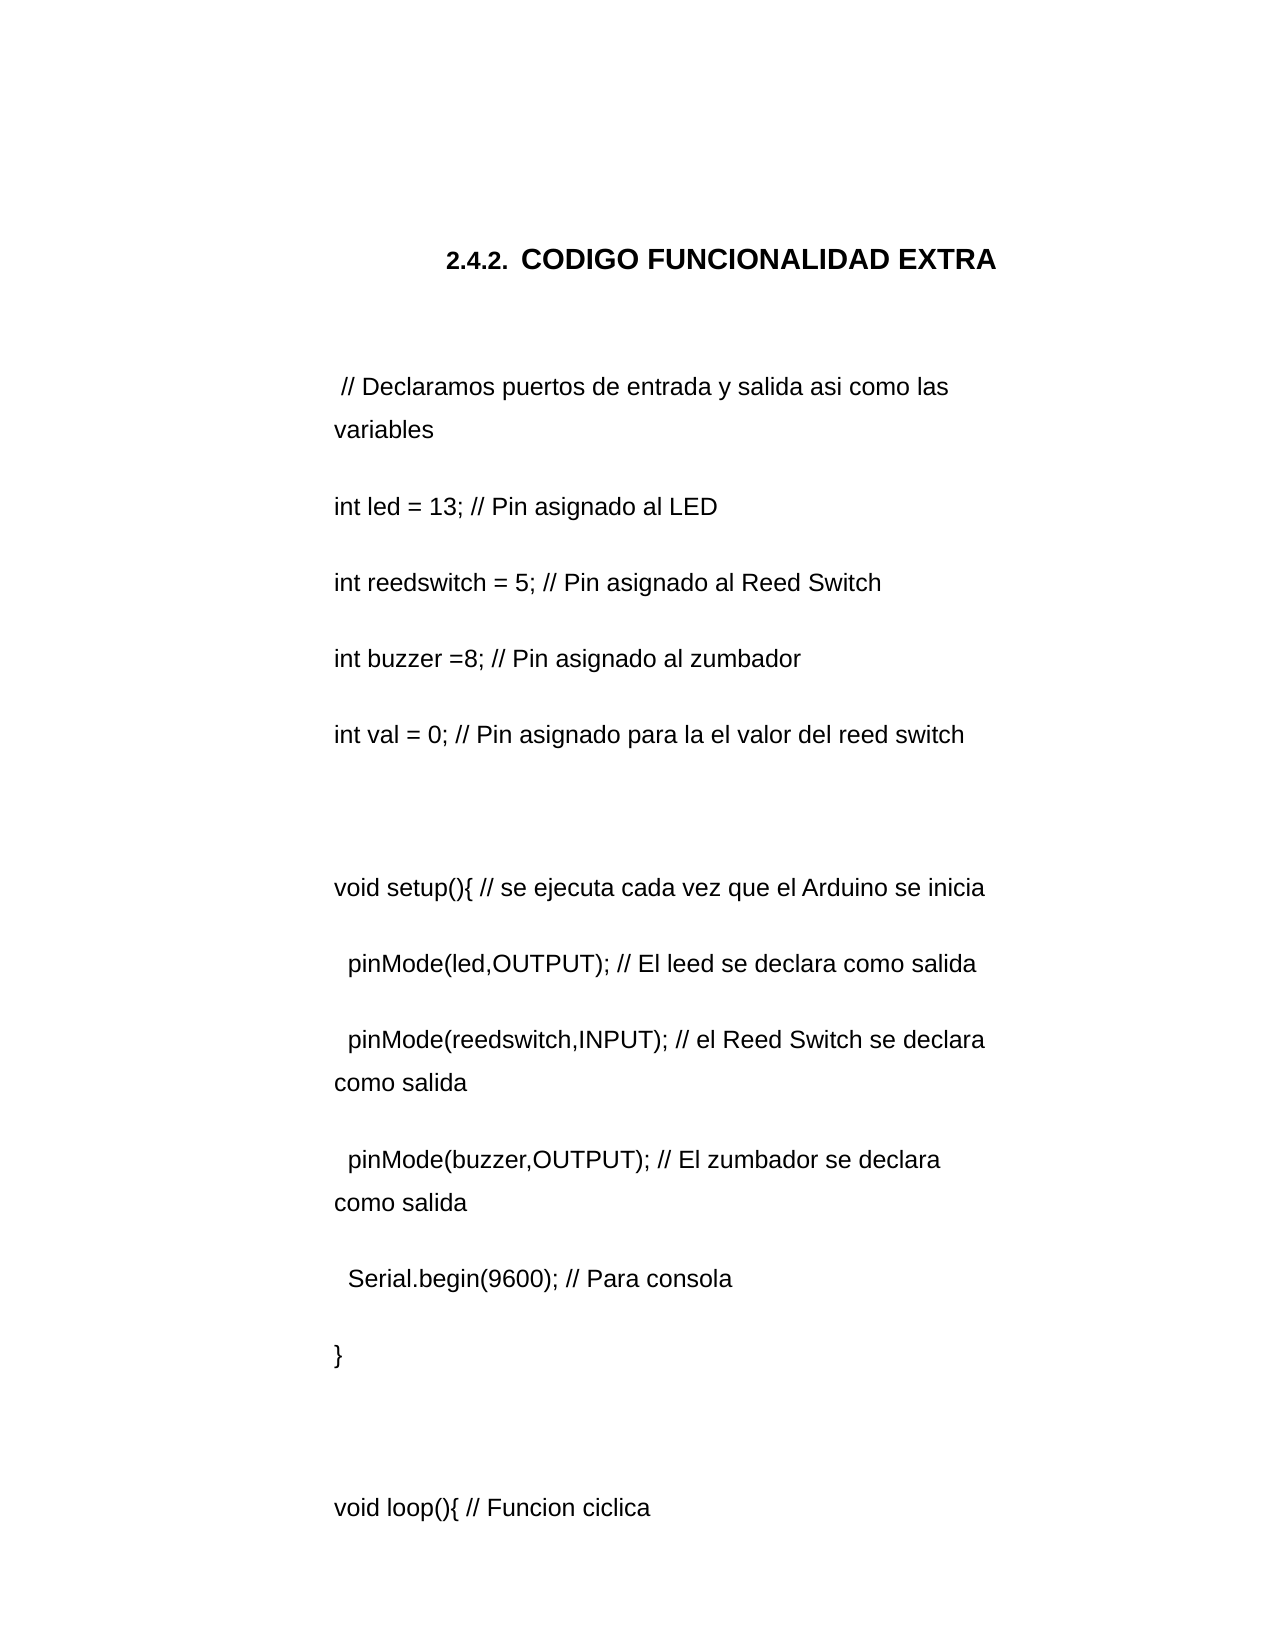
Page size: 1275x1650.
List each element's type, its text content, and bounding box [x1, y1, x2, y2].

list void loop(){ // Funcion ciclica [334, 1493, 997, 1521]
list CODIGO FUNCIONALIDAD EXTRA [259, 242, 997, 276]
list int reedswitch = 5; // Pin asignado al Reed Switch [334, 568, 997, 596]
list pinMode(reedswitch,INPUT); // el Reed Switch se declara como salida [334, 1025, 997, 1097]
list int buzzer =8; // Pin asignado al zumbador [334, 644, 997, 673]
list // Declaramos puertos de entrada y salida asi como las variables [334, 372, 997, 444]
list int led = 13; // Pin asignado al LED [334, 491, 997, 520]
list int val = 0; // Pin asignado para la el valor del reed switch [334, 720, 997, 749]
list Serial.begin(9600); // Para consola [334, 1264, 997, 1293]
list pinMode(led,OUTPUT); // El leed se declara como salida [334, 949, 997, 978]
list pinMode(buzzer,OUTPUT); // El zumbador se declara como salida [334, 1144, 997, 1216]
list } [334, 1340, 997, 1369]
list void setup(){ // se ejecuta cada vez que el Arduino se inicia [334, 873, 997, 901]
